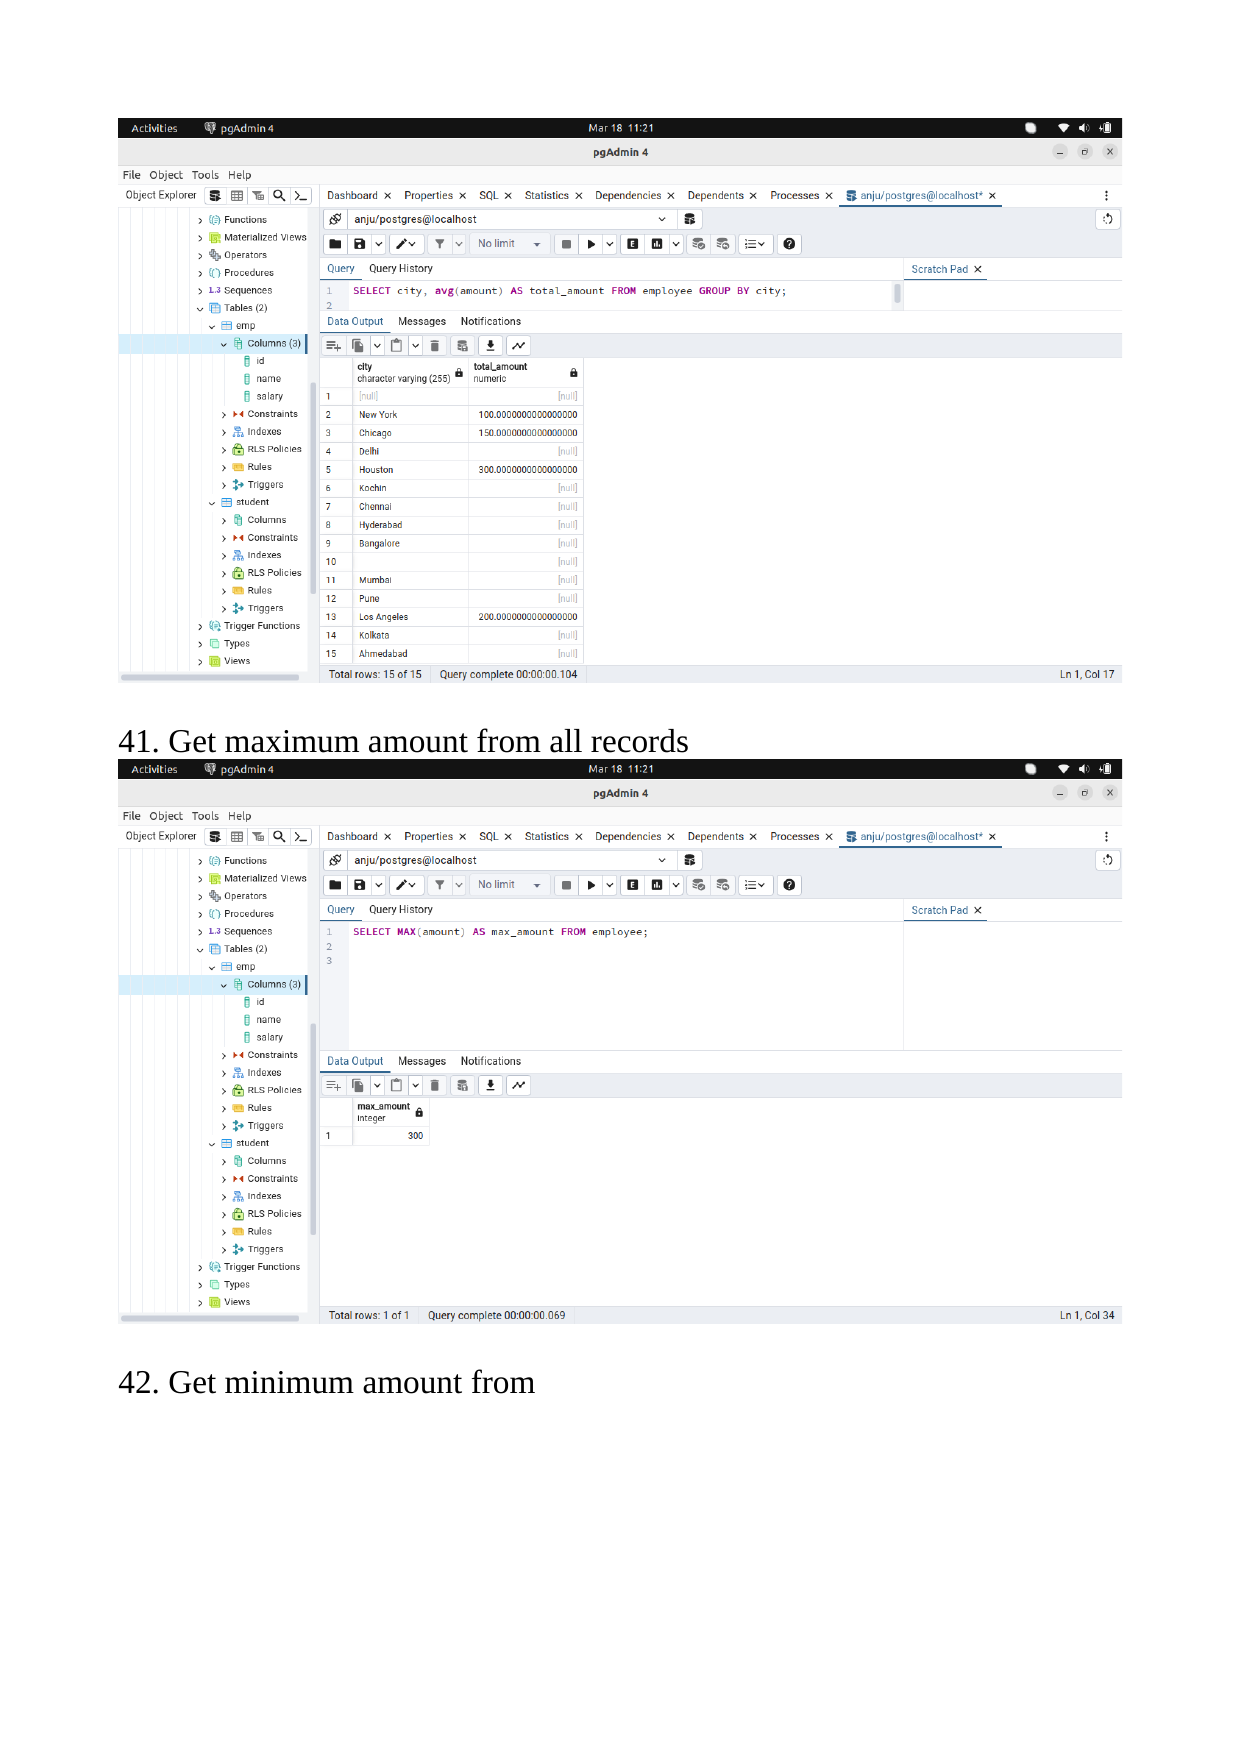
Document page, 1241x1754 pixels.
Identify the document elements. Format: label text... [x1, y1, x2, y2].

picture [118, 759, 1123, 1324]
text 42. Get minimum amount from [118, 1362, 1122, 1400]
text 41. Get maximum amount from all records [118, 721, 1122, 759]
picture [118, 118, 1123, 683]
